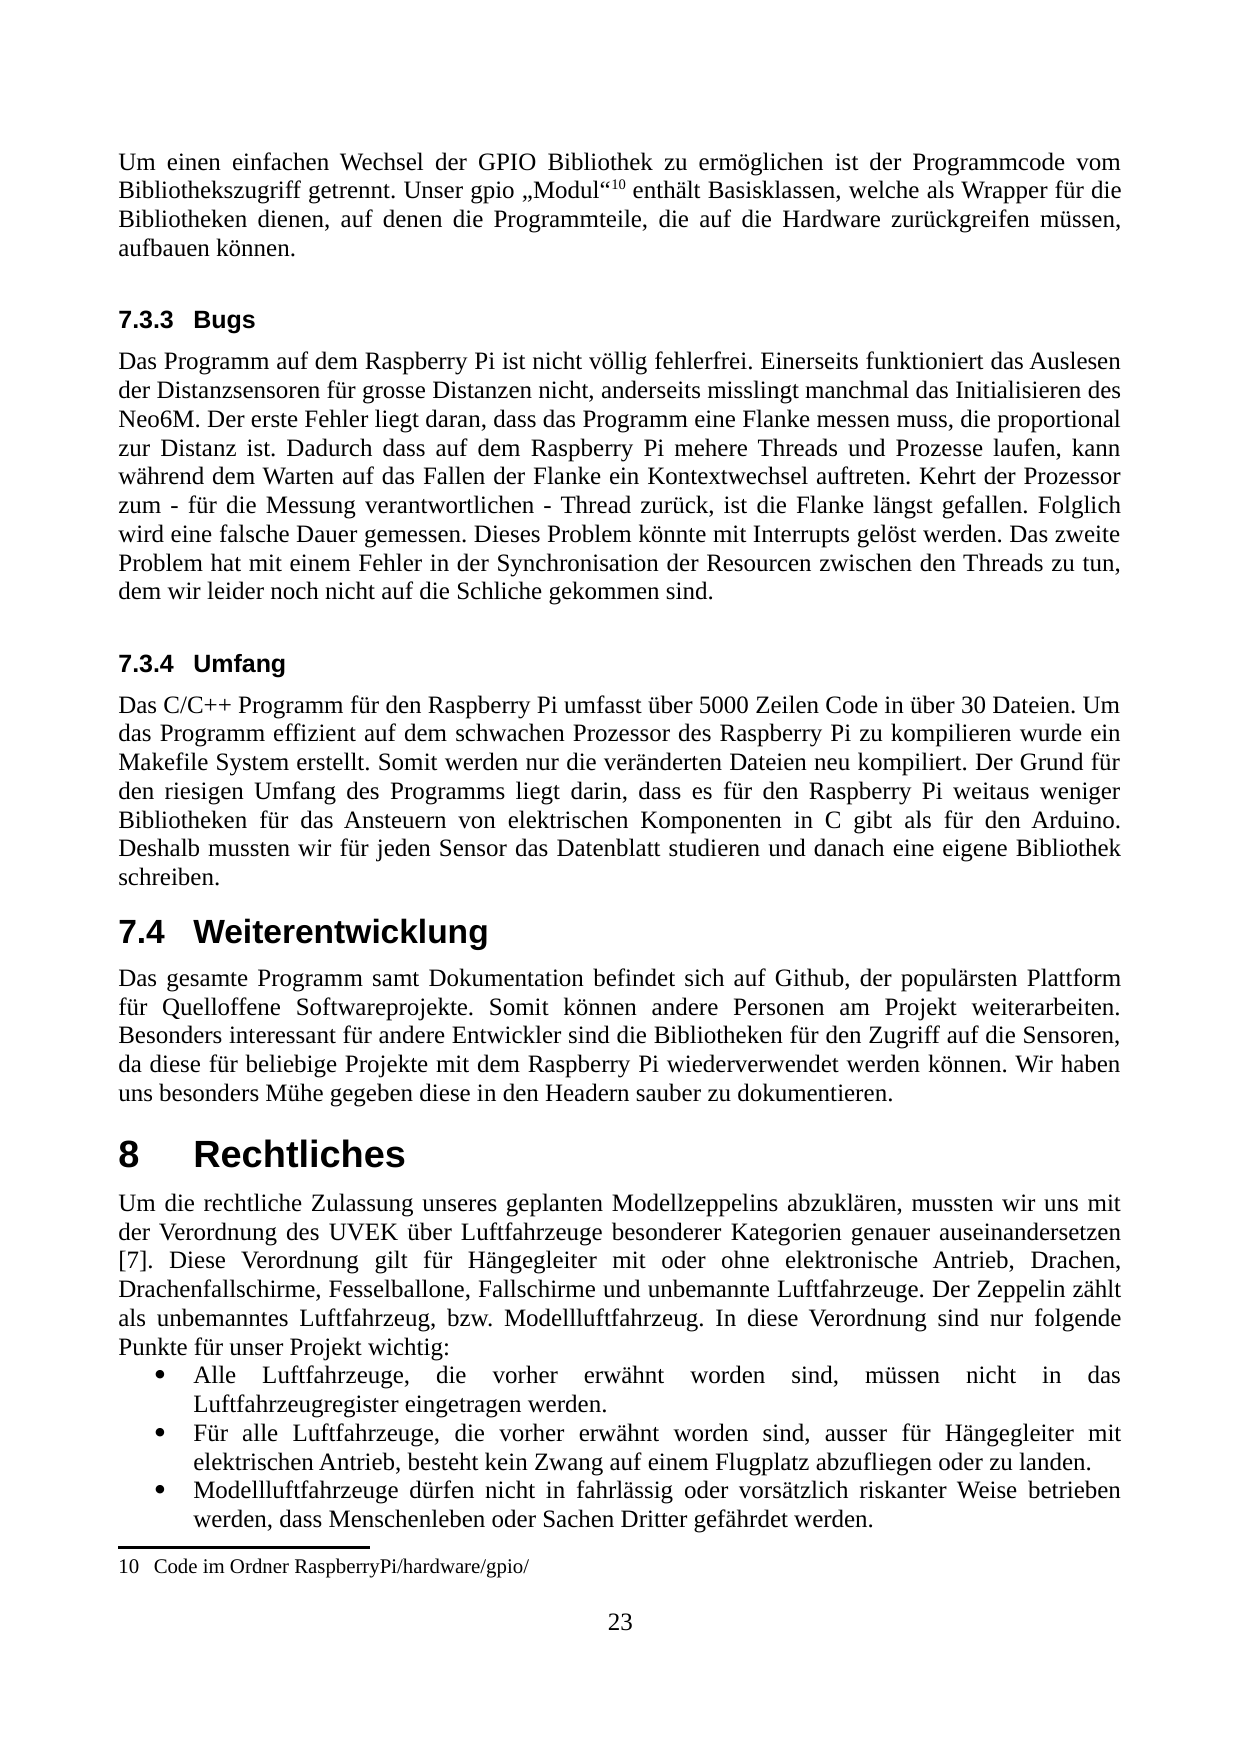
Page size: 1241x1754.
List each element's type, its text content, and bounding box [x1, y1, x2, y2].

text Das C/C++ Programm für den Raspberry Pi umfasst über 5000 Zeilen Code in über 30 Dateien. Um das Programm effizient auf dem schwachen Prozessor des Raspberry Pi zu kompilieren wurde ein Makefile System erstellt. Somit werden nur die veränderten Dateien neu kompiliert. Der Grund für den riesigen Umfang des Programms liegt darin, dass es für den Raspberry Pi weitaus weniger Bibliotheken für das Ansteuern von elektrischen Komponenten in C gibt als für den Arduino. Deshalb mussten wir für jeden Sensor das Datenblatt studieren und danach eine eigene Bibliothek schreiben. [118, 690, 1122, 891]
list Für alle Luftfahrzeuge, die vorher erwähnt worden sind, ausser für Hängegleiter mit elektrischen Antrieb, besteht kein Zwang auf einem Flugplatz abzufliegen oder zu landen. [156, 1418, 1122, 1475]
subtitle Rechtliches [118, 1132, 1122, 1175]
text Um die rechtliche Zulassung unseres geplanten Modellzeppelins abzuklären, mussten wir uns mit der Verordnung des UVEK über Luftfahrzeuge besonderer Kategorien genauer auseinandersetzen [7]. Diese Verordnung gilt für Hängegleiter mit oder ohne elektronische Antrieb, Drachen, Drachenfallschirme, Fesselballone, Fallschirme und unbemannte Luftfahrzeuge. Der Zeppelin zählt als unbemanntes Luftfahrzeug, bzw. Modellluftfahrzeug. In diese Verordnung sind nur folgende Punkte für unser Projekt wichtig: [118, 1188, 1122, 1360]
list Modellluftfahrzeuge dürfen nicht in fahrlässig oder vorsätzlich riskanter Weise betrieben werden, dass Menschenleben oder Sachen Dritter gefährdet werden. [156, 1475, 1122, 1533]
text Um einen einfachen Wechsel der GPIO Bibliothek zu ermöglichen ist der Programmcode vom Bibliothekszugriff getrennt. Unser gpio „Modul“ enthält Basisklassen, welche als Wrapper für die Bibliotheken dienen, auf denen die Programmteile, die auf die Hardware zurückgreifen müssen, aufbauen können. [118, 147, 1122, 262]
subtitle Umfang [118, 648, 1122, 677]
text Das Programm auf dem Raspberry Pi ist nicht völlig fehlerfrei. Einerseits funktioniert das Auslesen der Distanzsensoren für grosse Distanzen nicht, anderseits misslingt manchmal das Initialisieren des Neo6M. Der erste Fehler liegt daran, dass das Programm eine Flanke messen muss, die proportional zur Distanz ist. Dadurch dass auf dem Raspberry Pi mehere Threads und Prozesse laufen, kann während dem Warten auf das Fallen der Flanke ein Kontextwechsel auftreten. Kehrt der Prozessor zum - für die Messung verantwortlichen - Thread zurück, ist die Flanke längst gefallen. Folglich wird eine falsche Dauer gemessen. Dieses Problem könnte mit Interrupts gelöst werden. Das zweite Problem hat mit einem Fehler in der Synchronisation der Resourcen zwischen den Threads zu tun, dem wir leider noch nicht auf die Schliche gekommen sind. [118, 346, 1122, 605]
text Code im Ordner RaspberryPi/hardware/gpio/ [118, 1553, 1122, 1578]
list Alle Luftfahrzeuge, die vorher erwähnt worden sind, müssen nicht in das Luftfahrzeugregister eingetragen werden. [156, 1360, 1122, 1418]
text Das gesamte Programm samt Dokumentation befindet sich auf Github, der populärsten Plattform für Quelloffene Softwareprojekte. Somit können andere Personen am Projekt weiterarbeiten. Besonders interessant für andere Entwickler sind die Bibliotheken für den Zugriff auf die Sensoren, da diese für beliebige Projekte mit dem Raspberry Pi wiederverwendet werden können. Wir haben uns besonders Mühe gegeben diese in den Headern sauber zu dokumentieren. [118, 963, 1122, 1107]
subtitle Weiterentwicklung [118, 912, 1122, 951]
subtitle Bugs [118, 305, 1122, 334]
